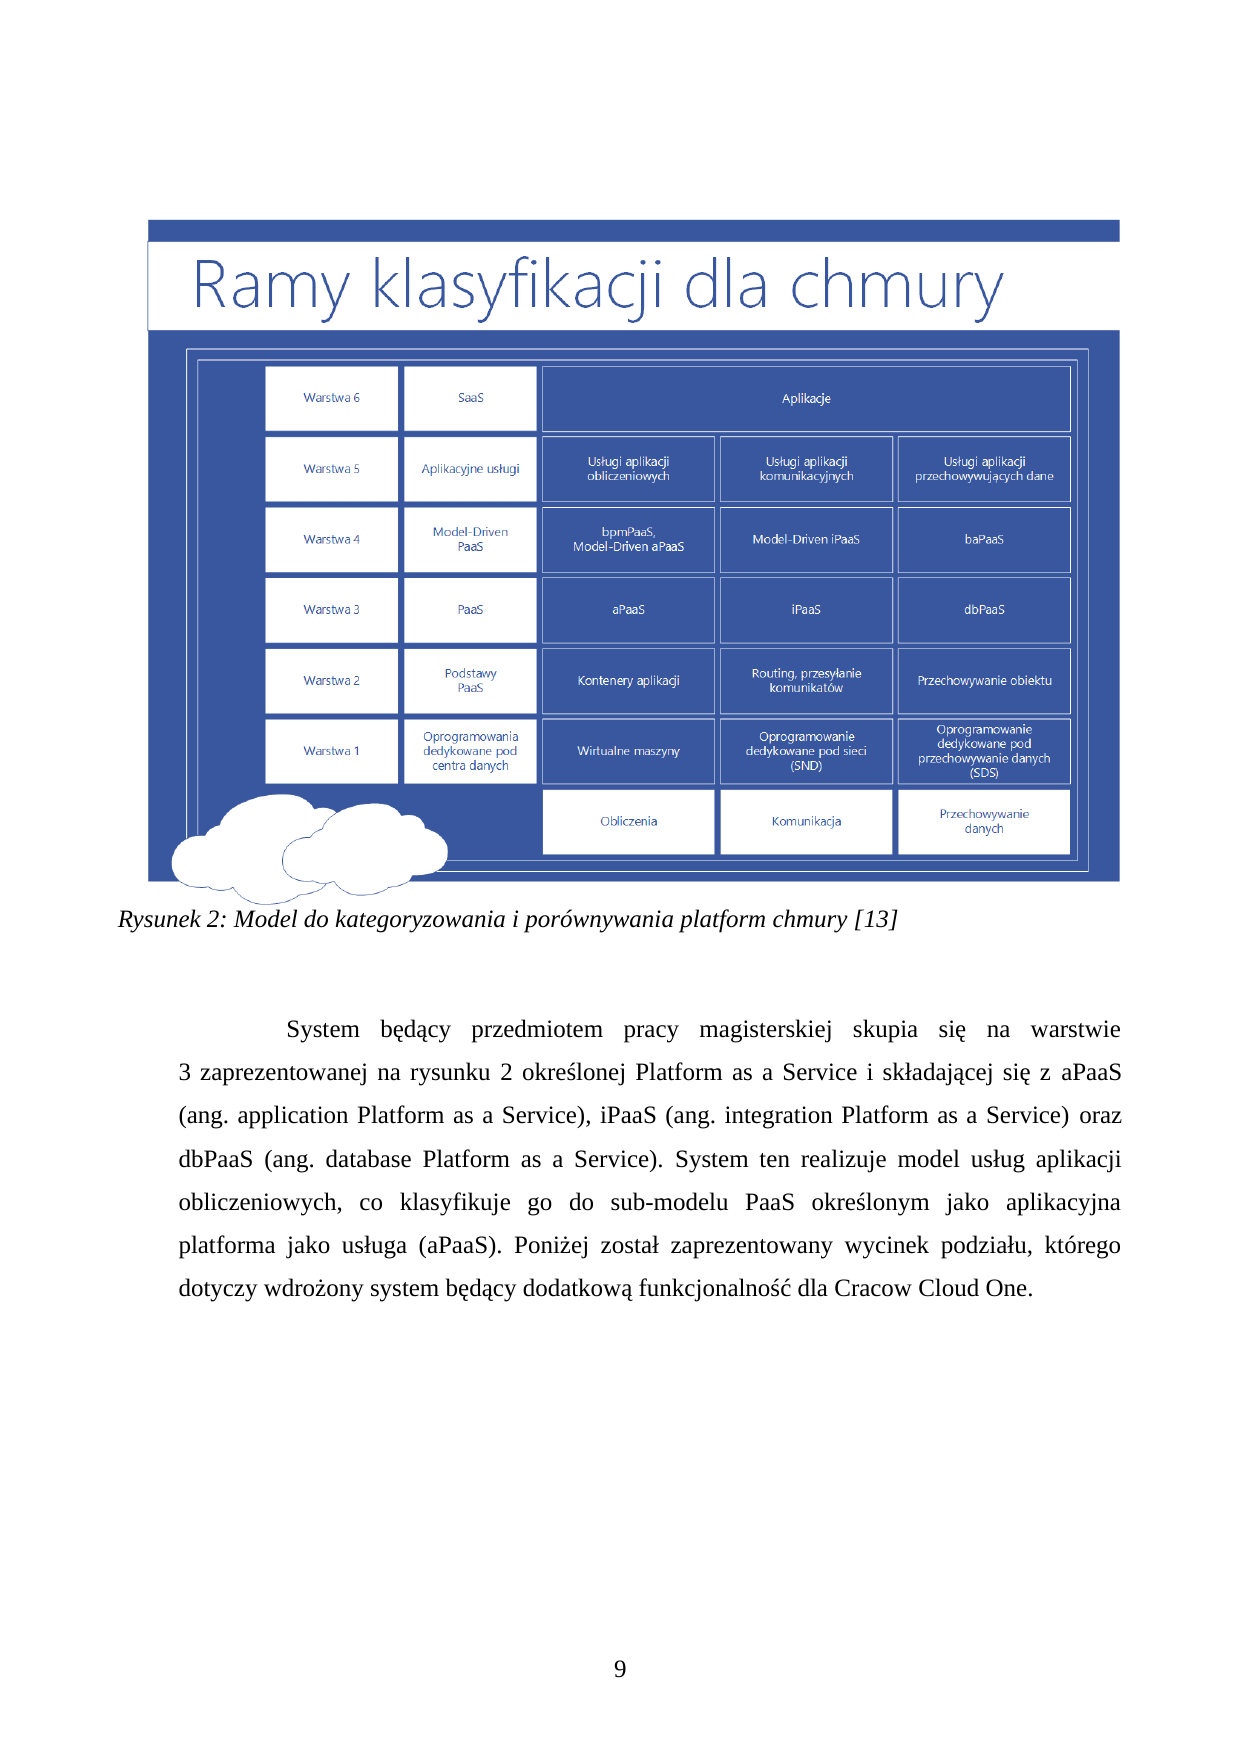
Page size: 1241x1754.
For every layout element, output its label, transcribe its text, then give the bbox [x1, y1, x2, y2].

picture [117, 216, 1120, 905]
text Rysunek 2: Model do kategoryzowania i porównywania platform chmury [13] [118, 905, 1119, 933]
text System będący przedmiotem pracy magisterskiej skupia się na warstwie 3 zaprezentowanej na rysunku 2 określonej Platform as a Service i składającej się z aPaaS (ang. application Platform as a Service), iPaaS (ang. integration Platform as a Service) oraz dbPaaS (ang. database Platform as a Service). System ten realizuje model usług aplikacji obliczeniowych, co klasyfikuje go do sub-modelu PaaS określonym jako aplikacyjna platforma jako usługa (aPaaS). Poniżej został zaprezentowany wycinek podziału, którego dotyczy wdrożony system będący dodatkową funkcjonalność dla Cracow Cloud One. [178, 1014, 1122, 1302]
